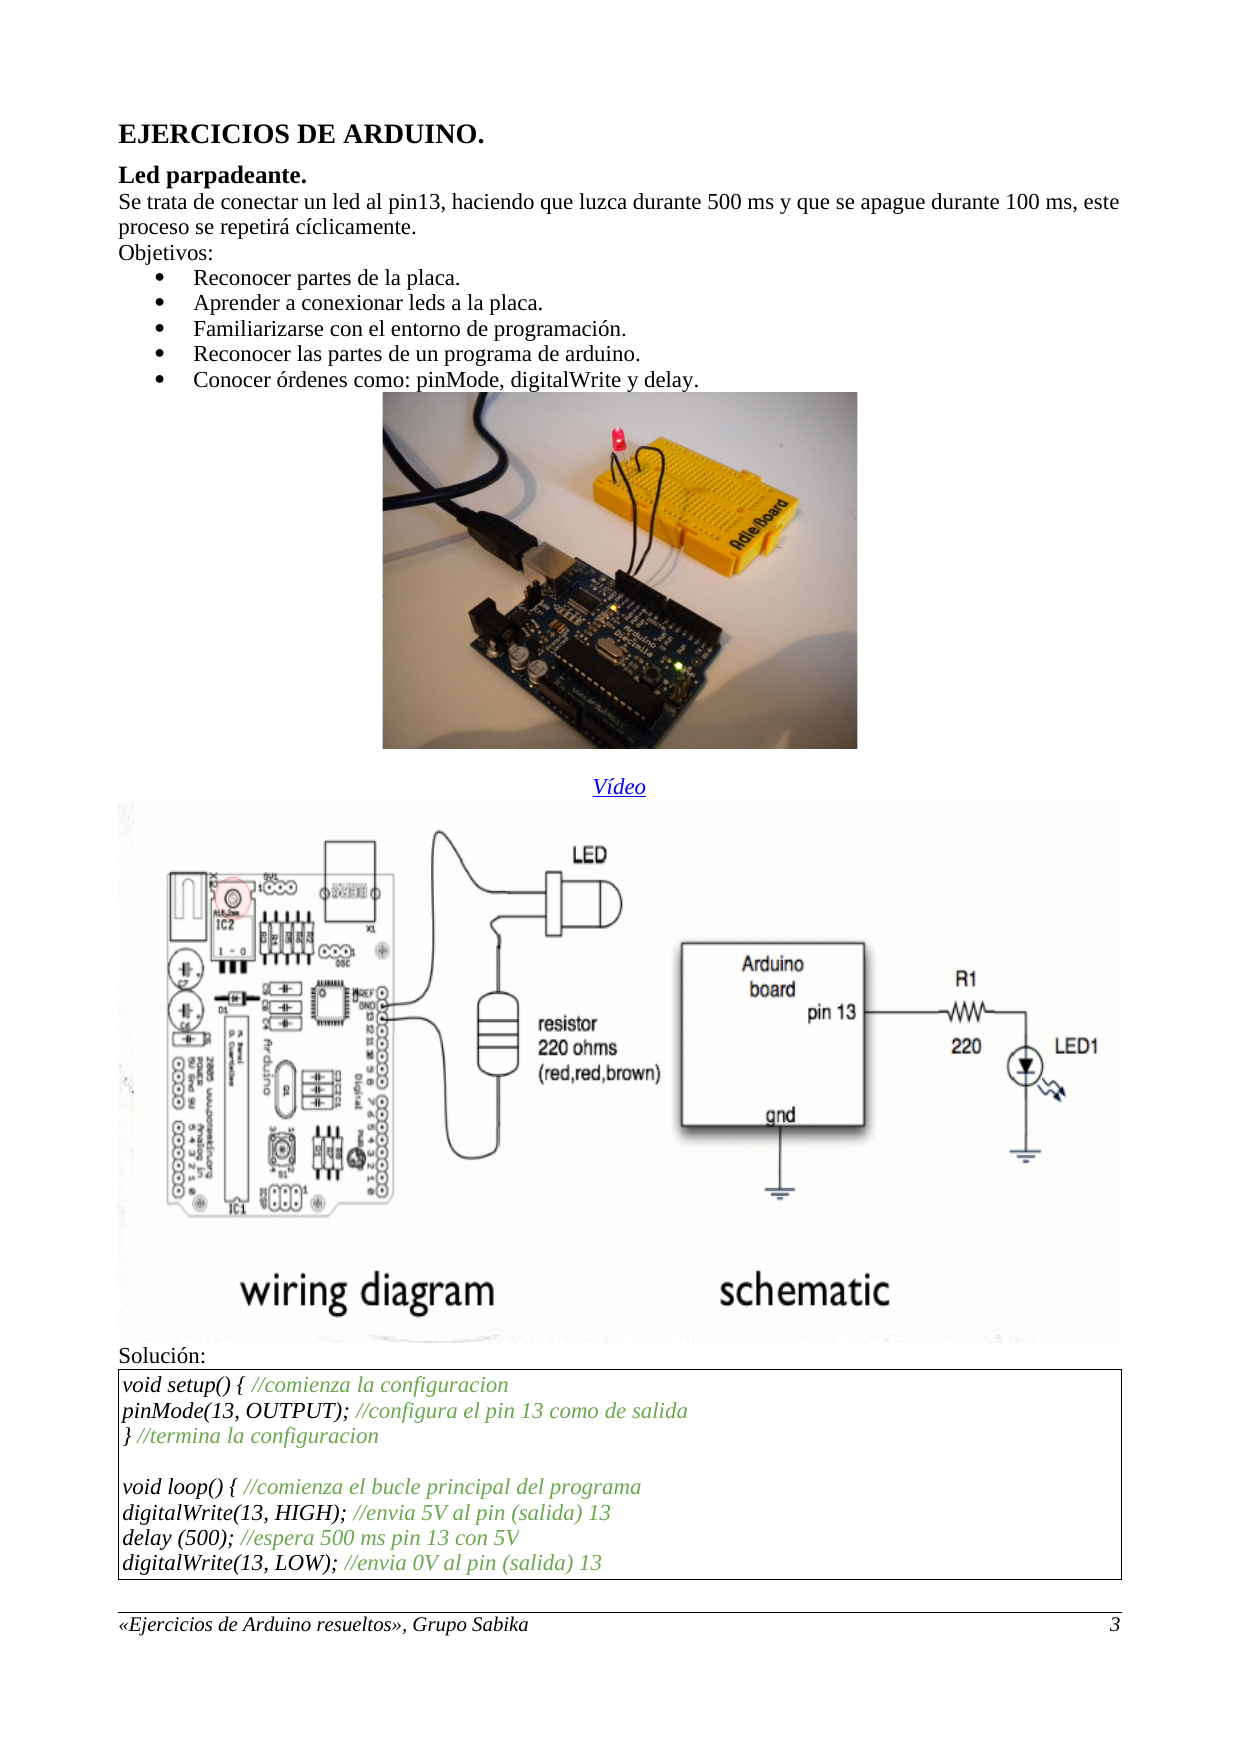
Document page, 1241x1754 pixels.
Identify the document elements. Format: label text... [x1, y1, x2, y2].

text Objetivos: [118, 239, 1122, 265]
picture [382, 392, 858, 749]
text void setup() { //comienza la configuracion [119, 1370, 1121, 1394]
list Reconocer las partes de un programa de arduino. [156, 341, 193, 367]
list Aprender a conexionar leds a la placa. [156, 290, 193, 316]
text Solución: [206, 1343, 1122, 1368]
list Aprender a conexionar leds a la placa. [544, 290, 1122, 316]
text Se trata de conectar un led al pin13, haciendo que luzca durante 500 ms y que se apague durante 100 ms, este proceso se repetirá cíclicamente. [417, 189, 1122, 239]
text digitalWrite(13, HIGH); //envia 5V al pin (salida) 13 [119, 1496, 1121, 1521]
list Reconocer las partes de un programa de arduino. [641, 341, 1122, 367]
text void loop() { //comienza el bucle principal del programa [119, 1470, 1121, 1496]
picture [118, 799, 1123, 1343]
text pinMode(13, OUTPUT); //configura el pin 13 como de salida [514, 1394, 1121, 1419]
text delay (500); //espera 500 ms pin 13 con 5V [525, 1521, 1121, 1546]
list Reconocer partes de la placa. [156, 265, 193, 290]
list Reconocer partes de la placa. [461, 265, 1122, 290]
text Vídeo [118, 774, 593, 799]
list Familiarizarse con el entorno de programación. [156, 316, 193, 341]
text Led parpadeante. [307, 161, 1122, 189]
text Vídeo [648, 774, 1122, 799]
list Conocer órdenes como: pinMode, digitalWrite y delay. [700, 367, 1122, 392]
text EJERCICIOS DE ARDUINO. [484, 118, 1122, 149]
list Familiarizarse con el entorno de programación. [627, 316, 1122, 341]
text } //termina la configuracion [387, 1419, 1121, 1445]
text digitalWrite(13, LOW); //envia 0V al pin (salida) 13 [119, 1546, 1121, 1579]
